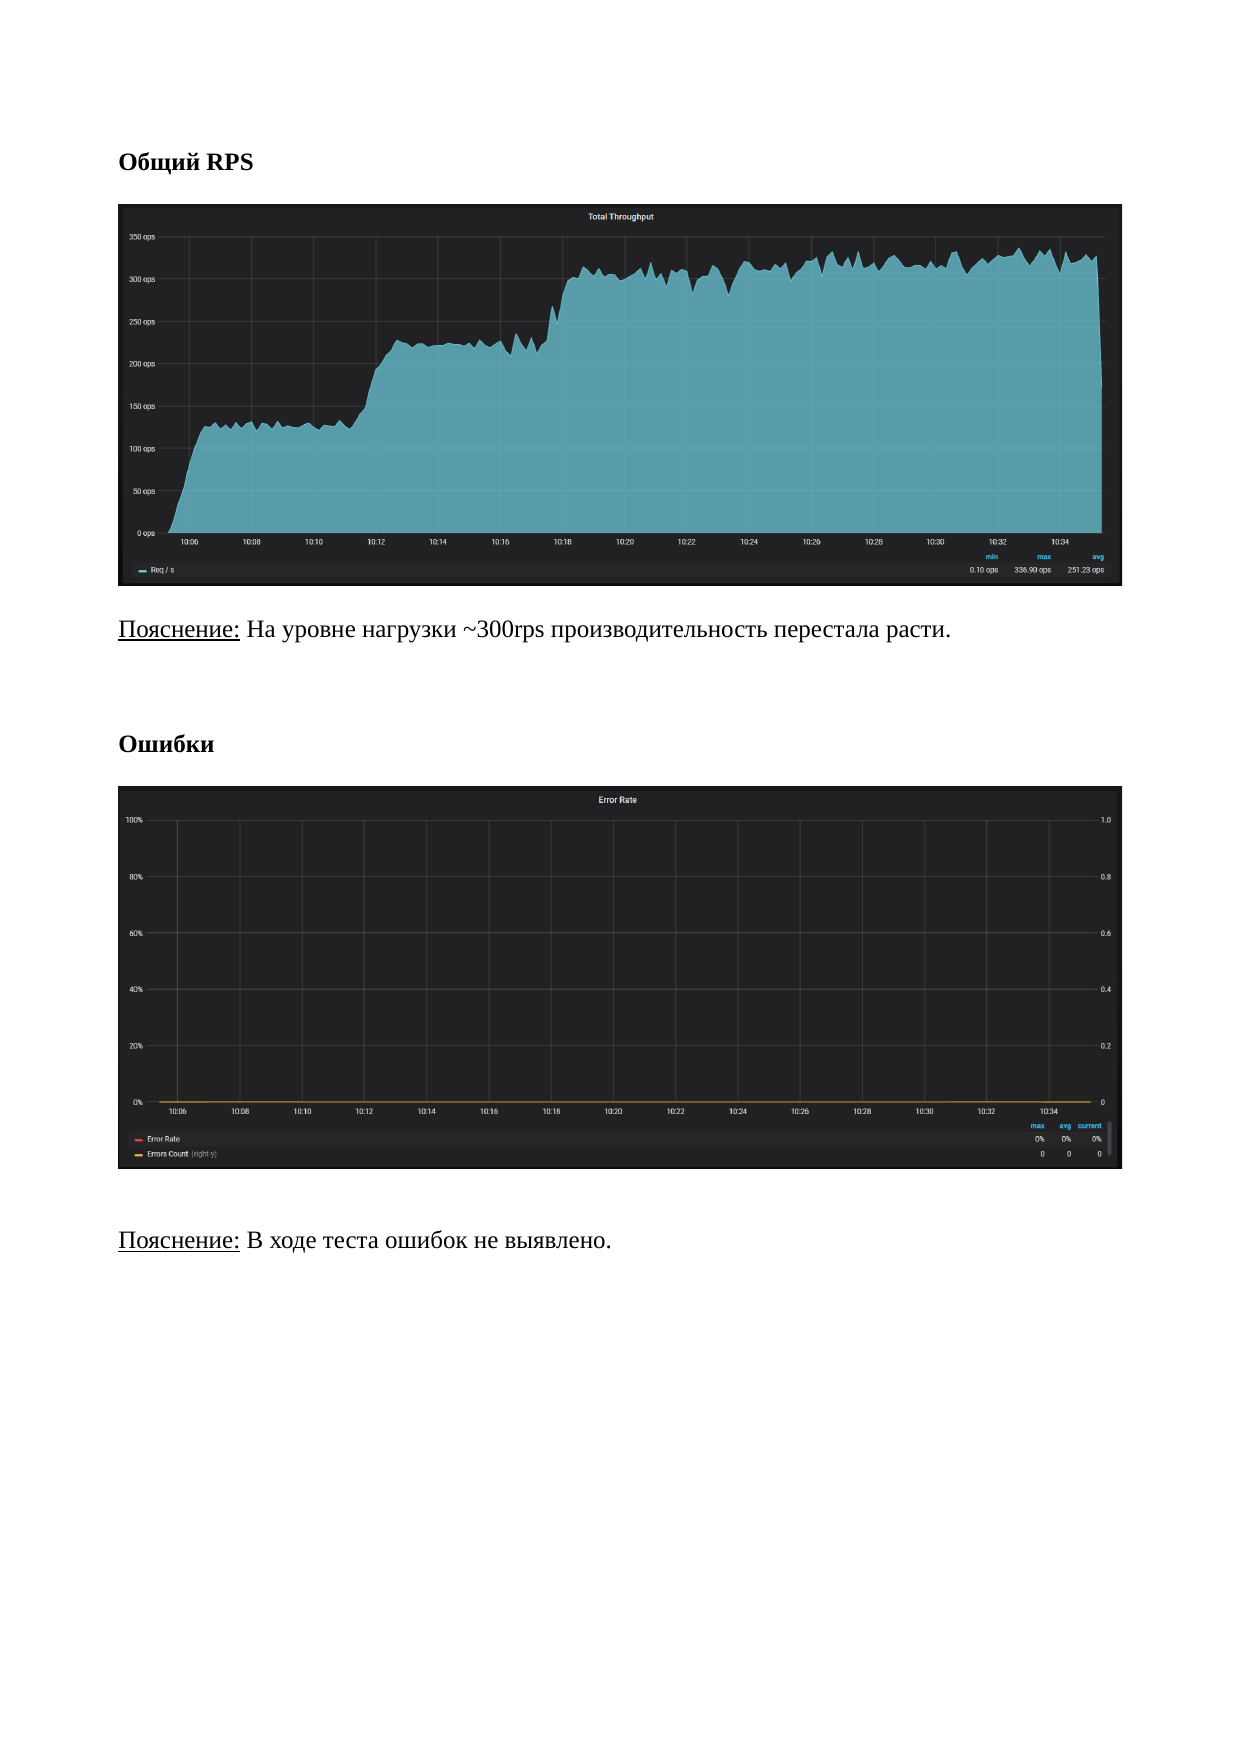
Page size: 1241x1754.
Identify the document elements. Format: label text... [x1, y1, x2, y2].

text Пояснение: В ходе теста ошибок не выявлено. [118, 1226, 1122, 1254]
text Пояснение: На уровне нагрузки ~300rps производительность перестала расти. [118, 614, 1122, 643]
text Ошибки [118, 729, 1122, 758]
picture [118, 204, 1123, 586]
text Общий RPS [118, 147, 1122, 176]
picture [118, 786, 1123, 1169]
